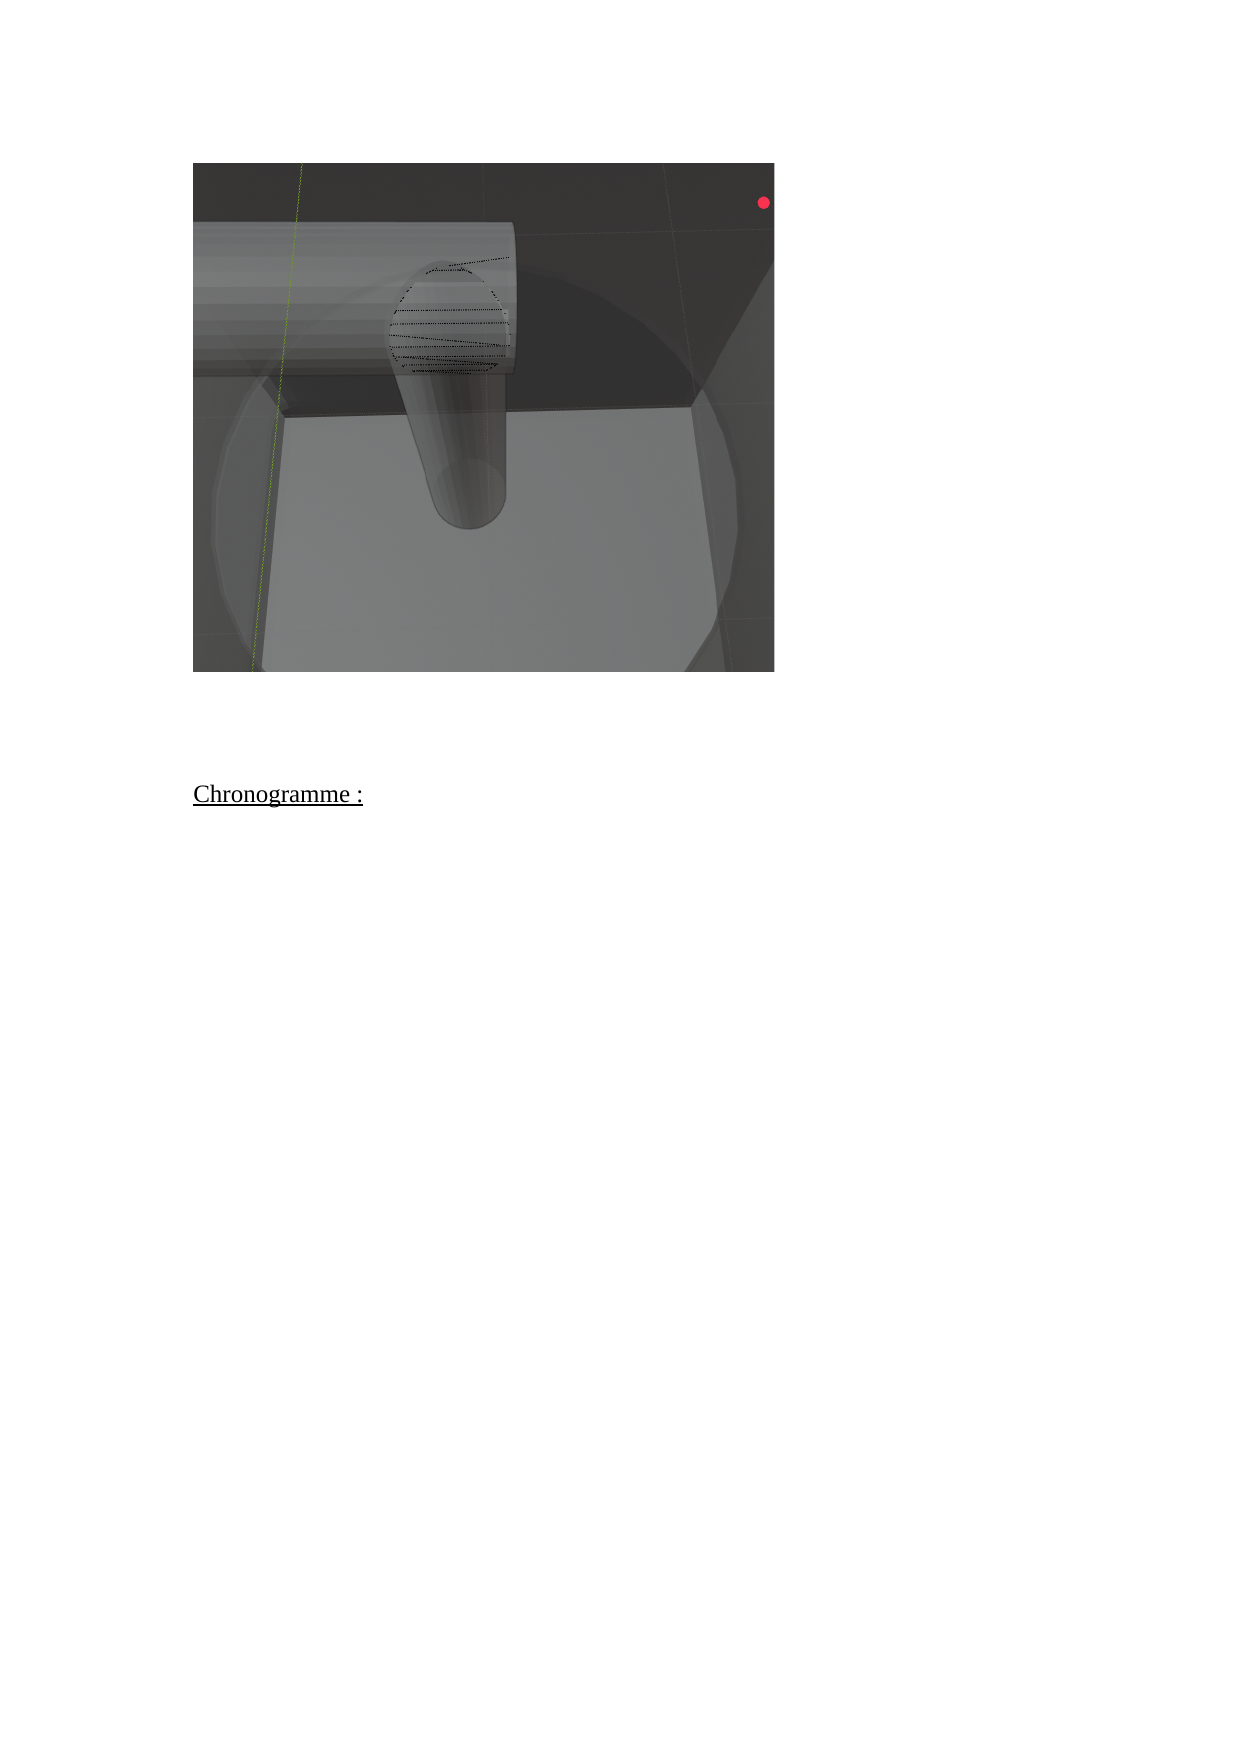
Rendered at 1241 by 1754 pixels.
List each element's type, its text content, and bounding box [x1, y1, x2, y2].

list Chronogramme : [193, 779, 1122, 808]
picture [193, 163, 775, 672]
